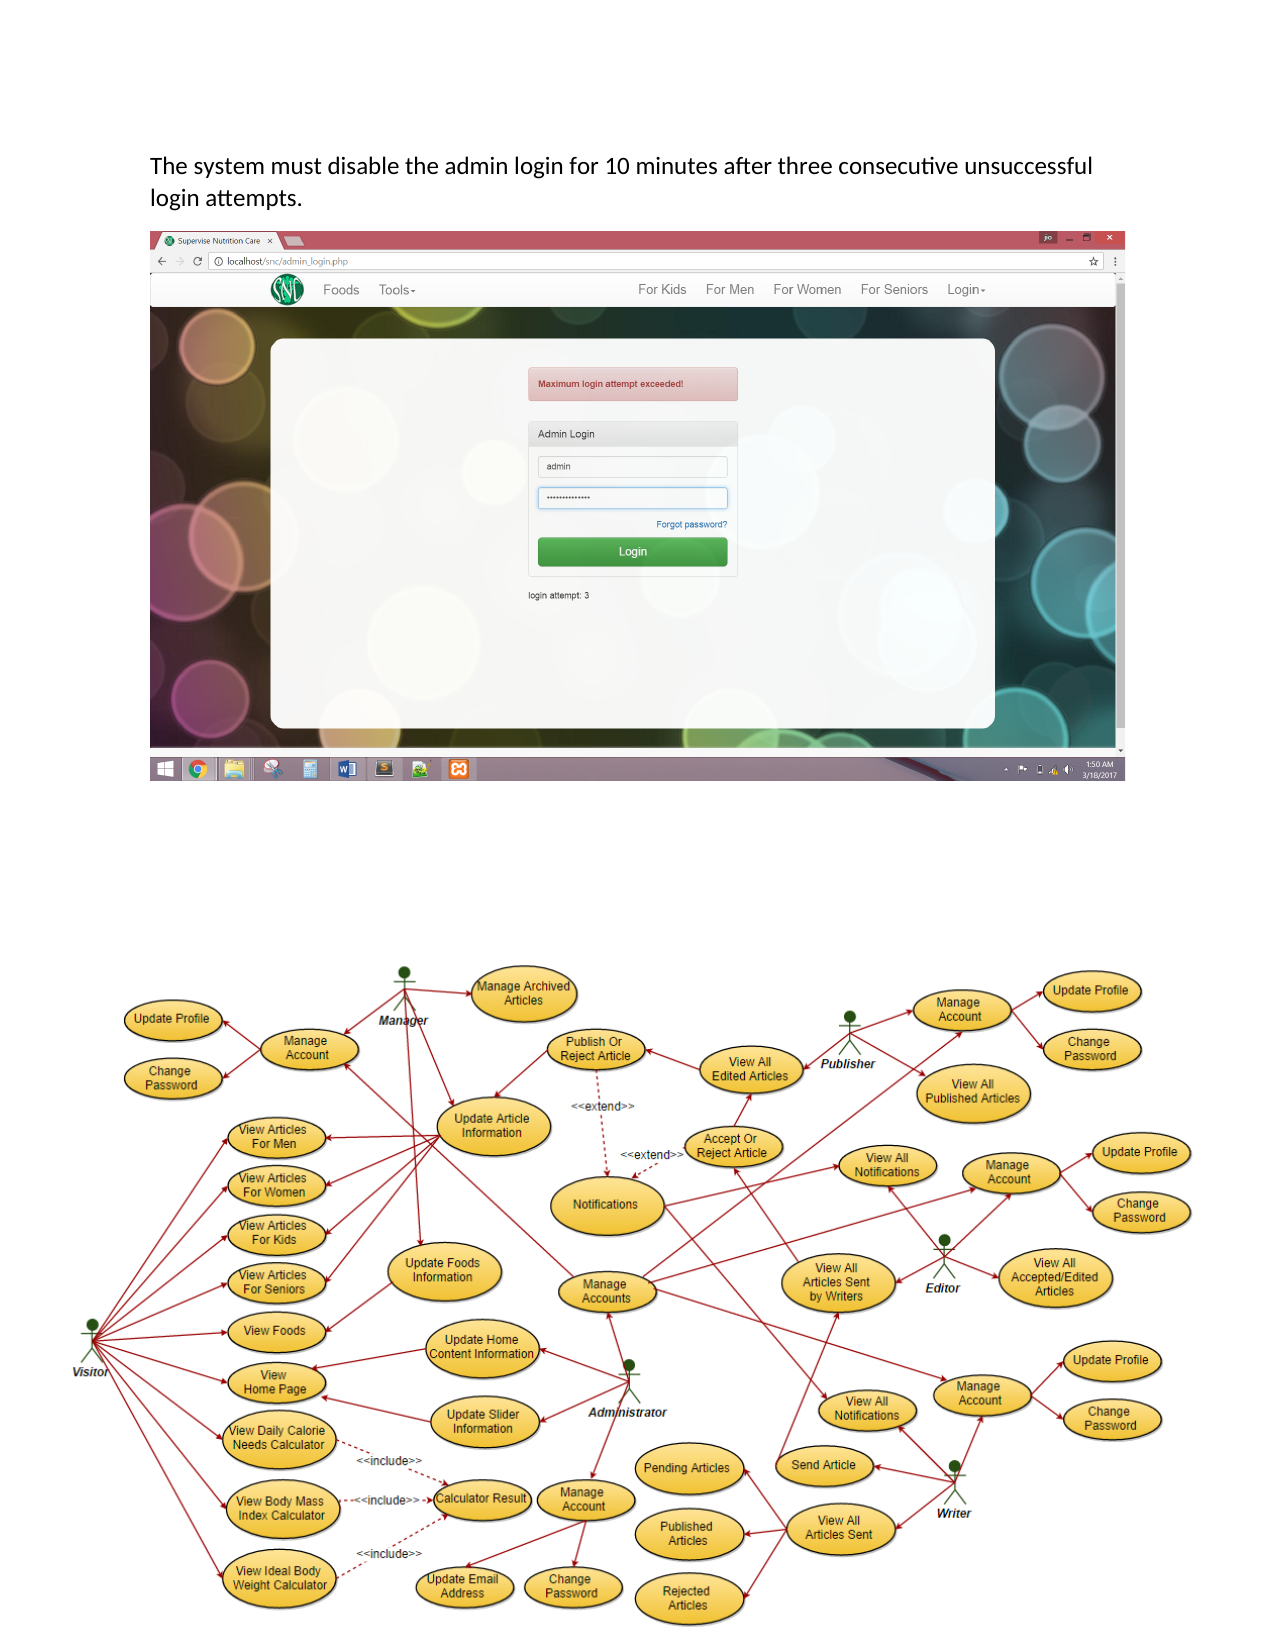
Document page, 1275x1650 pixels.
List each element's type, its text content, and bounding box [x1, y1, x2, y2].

text The system must disable the admin login for 10 minutes after three consecutive unsuccessful login attempts. [150, 150, 1125, 213]
